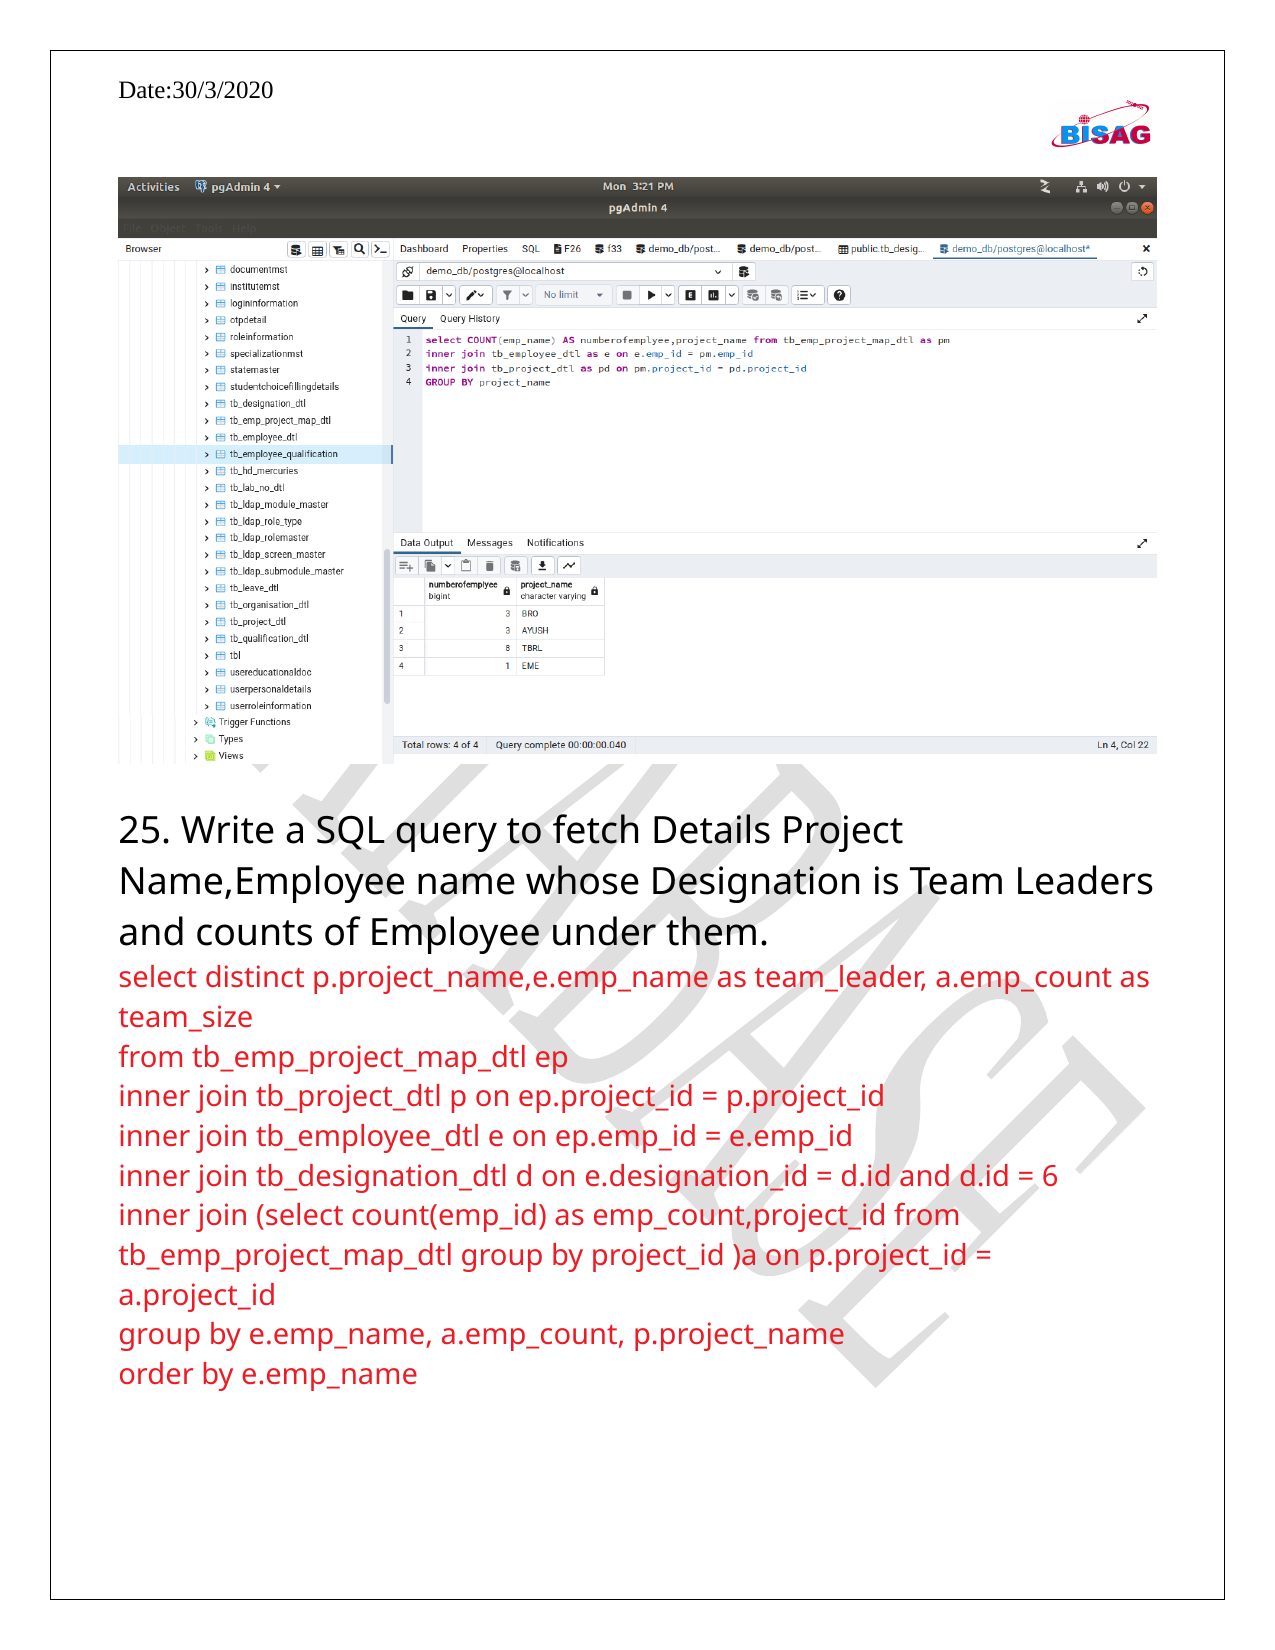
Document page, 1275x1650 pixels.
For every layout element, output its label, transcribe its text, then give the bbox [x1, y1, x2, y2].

text inner join tb_employee_dtl e on ep.emp_id = e.emp_id [1101, 1115, 1157, 1155]
text select distinct p.project_name,e.emp_name as team_leader, a.emp_count as team_size [944, 1000, 1020, 1036]
text from tb_emp_project_map_dtl ep [805, 1036, 917, 1076]
text inner join tb_designation_dtl d on e.designation_id = d.id and d.id = 6 [118, 1155, 714, 1194]
text inner join (select count(emp_id) as emp_count,project_id from tb_emp_project_map_dtl group by project_id )a on p.project_id = a.project_id [849, 1194, 1157, 1314]
text inner join tb_employee_dtl e on ep.emp_id = e.emp_id [912, 1115, 1016, 1155]
text 25. Write a SQL query to fetch Details Project Name,Employee name whose Designation is Team Leaders and counts of Employee under them. [338, 803, 420, 851]
text select distinct p.project_name,e.emp_name as team_leader, a.emp_count as team_size [118, 956, 597, 1036]
text inner join tb_project_dtl p on ep.project_id = p.project_id [118, 1076, 677, 1115]
text 25. Write a SQL query to fetch Details Project Name,Employee name whose Designation is Team Leaders and counts of Employee under them. [689, 803, 814, 917]
text inner join (select count(emp_id) as emp_count,project_id from tb_emp_project_map_dtl group by project_id )a on p.project_id = a.project_id [758, 1194, 858, 1255]
text 25. Write a SQL query to fetch Details Project Name,Employee name whose Designation is Team Leaders and counts of Employee under them. [532, 803, 750, 956]
text from tb_emp_project_map_dtl ep [698, 1051, 754, 1076]
text inner join tb_employee_dtl e on ep.emp_id = e.emp_id [744, 1115, 876, 1155]
text group by e.emp_name, a.emp_count, p.project_name [844, 1314, 941, 1353]
text inner join tb_employee_dtl e on ep.emp_id = e.emp_id [118, 1115, 746, 1155]
text inner join tb_designation_dtl d on e.designation_id = d.id and d.id = 6 [975, 1155, 1157, 1194]
text order by e.emp_name [118, 1353, 1157, 1393]
text select distinct p.project_name,e.emp_name as team_leader, a.emp_count as team_size [555, 956, 696, 1036]
picture [118, 177, 1157, 764]
text select distinct p.project_name,e.emp_name as team_leader, a.emp_count as team_size [670, 956, 832, 1036]
text from tb_emp_project_map_dtl ep [118, 1036, 560, 1076]
text inner join tb_project_dtl p on ep.project_id = p.project_id [1048, 1082, 1112, 1115]
text from tb_emp_project_map_dtl ep [561, 1036, 635, 1058]
text 25. Write a SQL query to fetch Details Project Name,Employee name whose Designation is Team Leaders and counts of Employee under them. [628, 915, 697, 956]
text 25. Write a SQL query to fetch Details Project Name,Employee name whose Designation is Team Leaders and counts of Employee under them. [717, 803, 1157, 956]
text from tb_emp_project_map_dtl ep [617, 1036, 729, 1076]
picture [1048, 98, 1154, 149]
text select distinct p.project_name,e.emp_name as team_leader, a.emp_count as team_size [836, 956, 1157, 1036]
text from tb_emp_project_map_dtl ep [1075, 1036, 1157, 1076]
text from tb_emp_project_map_dtl ep [923, 1036, 1018, 1076]
text inner join tb_designation_dtl d on e.designation_id = d.id and d.id = 6 [714, 1155, 875, 1194]
text inner join (select count(emp_id) as emp_count,project_id from tb_emp_project_map_dtl group by project_id )a on p.project_id = a.project_id [118, 1194, 937, 1314]
text group by e.emp_name, a.emp_count, p.project_name [913, 1314, 1157, 1353]
text 25. Write a SQL query to fetch Details Project Name,Employee name whose Designation is Team Leaders and counts of Employee under them. [118, 803, 558, 956]
text inner join tb_project_dtl p on ep.project_id = p.project_id [648, 1076, 767, 1115]
text 25. Write a SQL query to fetch Details Project Name,Employee name whose Designation is Team Leaders and counts of Employee under them. [559, 803, 621, 860]
text group by e.emp_name, a.emp_count, p.project_name [118, 1314, 839, 1353]
text inner join tb_project_dtl p on ep.project_id = p.project_id [921, 1076, 1055, 1115]
text from tb_emp_project_map_dtl ep [996, 1036, 1071, 1076]
text from tb_emp_project_map_dtl ep [753, 1036, 807, 1067]
text select distinct p.project_name,e.emp_name as team_leader, a.emp_count as team_size [751, 956, 869, 1036]
text inner join tb_employee_dtl e on ep.emp_id = e.emp_id [1008, 1115, 1116, 1155]
text inner join tb_designation_dtl d on e.designation_id = d.id and d.id = 6 [887, 1155, 976, 1194]
text inner join tb_project_dtl p on ep.project_id = p.project_id [775, 1076, 887, 1115]
text inner join tb_project_dtl p on ep.project_id = p.project_id [1115, 1076, 1157, 1115]
